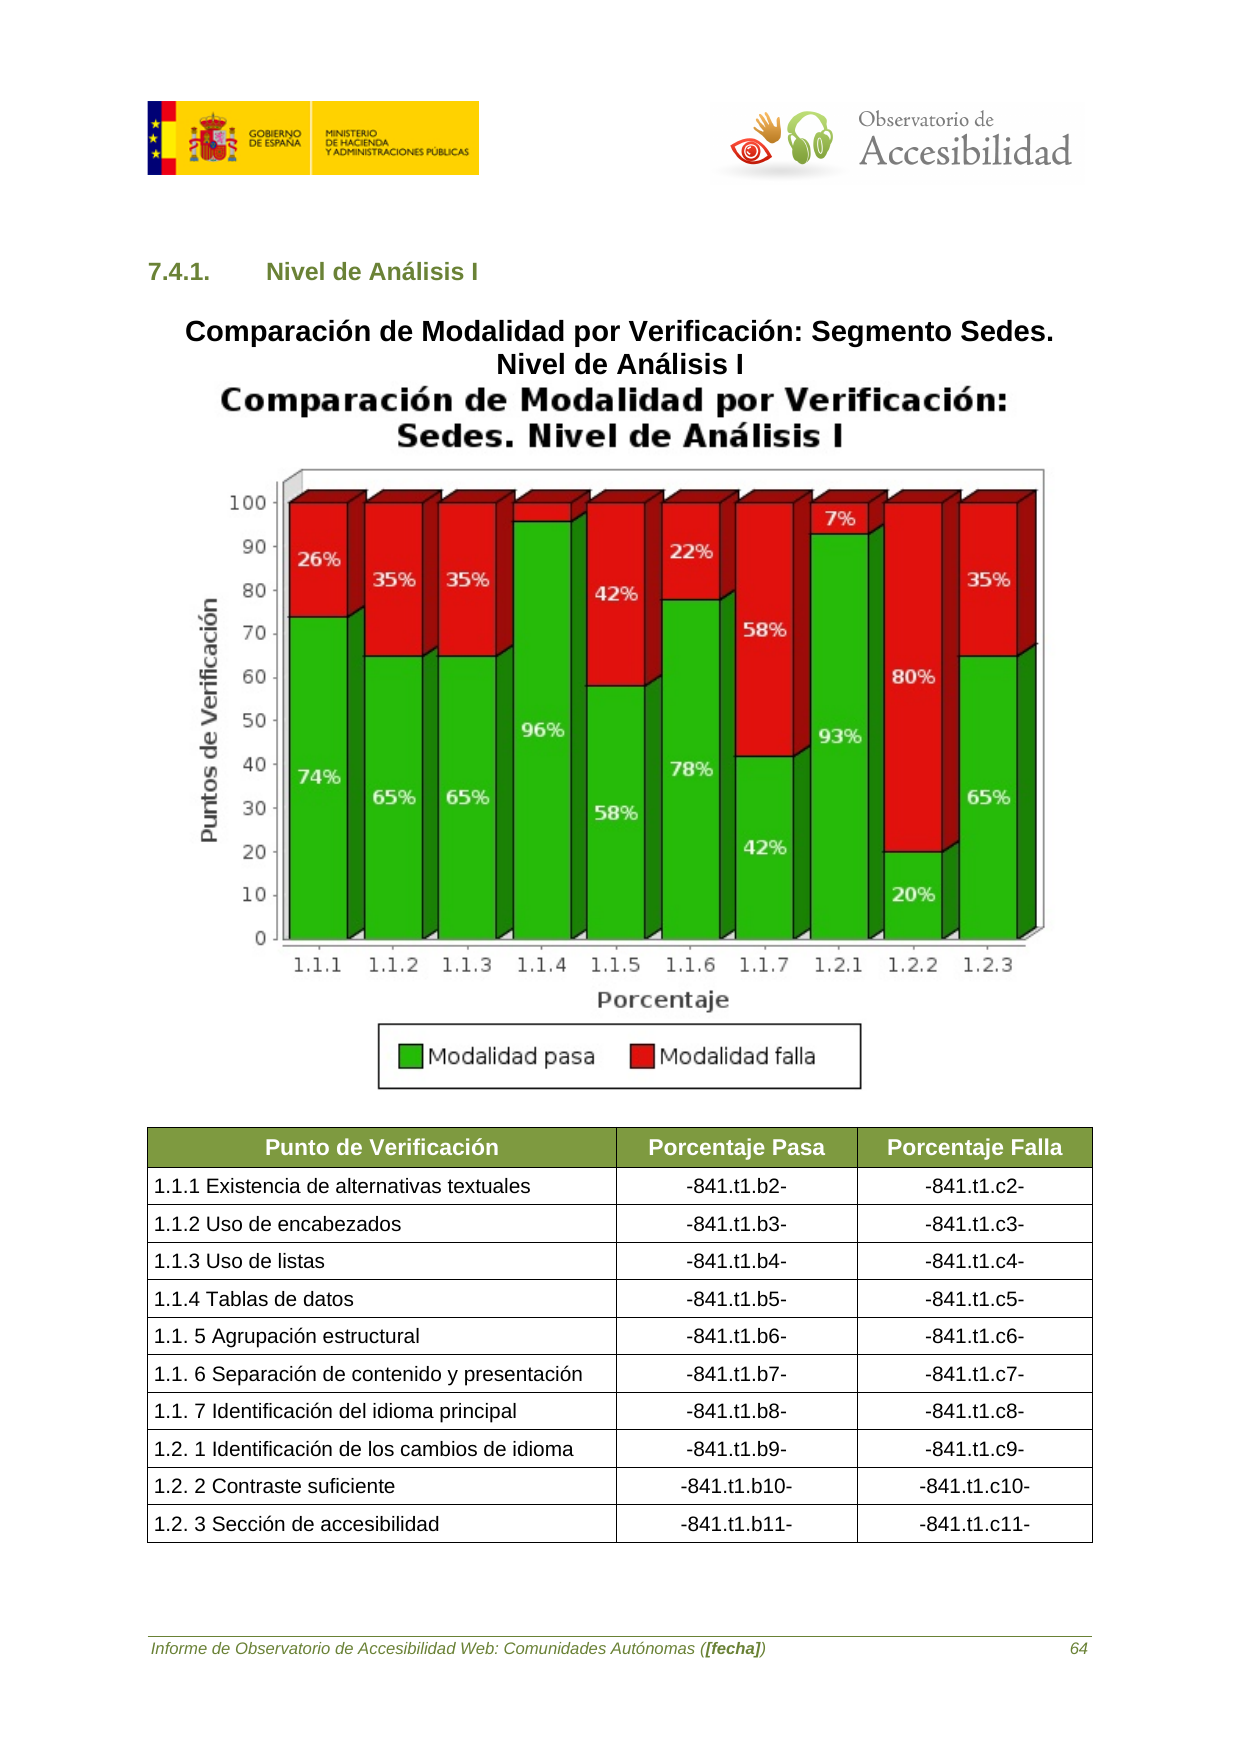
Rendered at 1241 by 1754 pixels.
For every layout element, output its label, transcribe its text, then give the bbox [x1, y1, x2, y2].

table_cell -841.t1.c8- [858, 1393, 1092, 1429]
table_cell 1.1.2 Uso de encabezados [148, 1205, 616, 1242]
table_cell -841.t1.b9- [617, 1430, 857, 1467]
table_header Porcentaje Pasa [617, 1128, 857, 1167]
table_cell -841.t1.b5- [617, 1280, 857, 1317]
table_cell 1.1. 7 Identificación del idioma principal [148, 1393, 616, 1429]
table_cell -841.t1.b2- [617, 1168, 857, 1204]
picture [710, 102, 1086, 185]
table_cell -841.t1.b7- [617, 1355, 857, 1392]
table_cell -841.t1.c9- [858, 1430, 1092, 1467]
table_cell 1.1.3 Uso de listas [148, 1243, 616, 1279]
table_cell -841.t1.c6- [858, 1318, 1092, 1354]
table_cell 1.2. 2 Contraste suficiente [148, 1468, 616, 1504]
table_cell -841.t1.b11- [617, 1505, 857, 1542]
table_header Porcentaje Falla [858, 1128, 1092, 1167]
table_cell 1.1.1 Existencia de alternativas textuales [148, 1168, 616, 1204]
table_cell -841.t1.b4- [617, 1243, 857, 1279]
table_cell -841.t1.c2- [858, 1168, 1092, 1204]
picture [178, 380, 1062, 1091]
table_cell -841.t1.b8- [617, 1393, 857, 1429]
picture [147, 101, 479, 175]
table_cell -841.t1.c10- [858, 1468, 1092, 1504]
table_header Punto de Verificación [148, 1128, 616, 1167]
table_cell 1.2. 3 Sección de accesibilidad [148, 1505, 616, 1542]
table_cell 1.1. 5 Agrupación estructural [148, 1318, 616, 1354]
table_cell -841.t1.c7- [858, 1355, 1092, 1392]
table_cell -841.t1.c5- [858, 1280, 1092, 1317]
table_cell 1.1.4 Tablas de datos [148, 1280, 616, 1317]
table_cell -841.t1.c3- [858, 1205, 1092, 1242]
table_cell 1.1. 6 Separación de contenido y presentación [148, 1355, 616, 1392]
table_cell -841.t1.c4- [858, 1243, 1092, 1279]
table_cell -841.t1.b3- [617, 1205, 857, 1242]
table_cell -841.t1.c11- [858, 1505, 1092, 1542]
table_cell -841.t1.b10- [617, 1468, 857, 1504]
table_cell 1.2. 1 Identificación de los cambios de idioma [148, 1430, 616, 1467]
table_cell -841.t1.b6- [617, 1318, 857, 1354]
text Comparación de Modalidad por Verificación: Segmento Sedes. Nivel de Análisis I [148, 314, 1092, 381]
subtitle Nivel de Análisis I [148, 257, 1092, 286]
